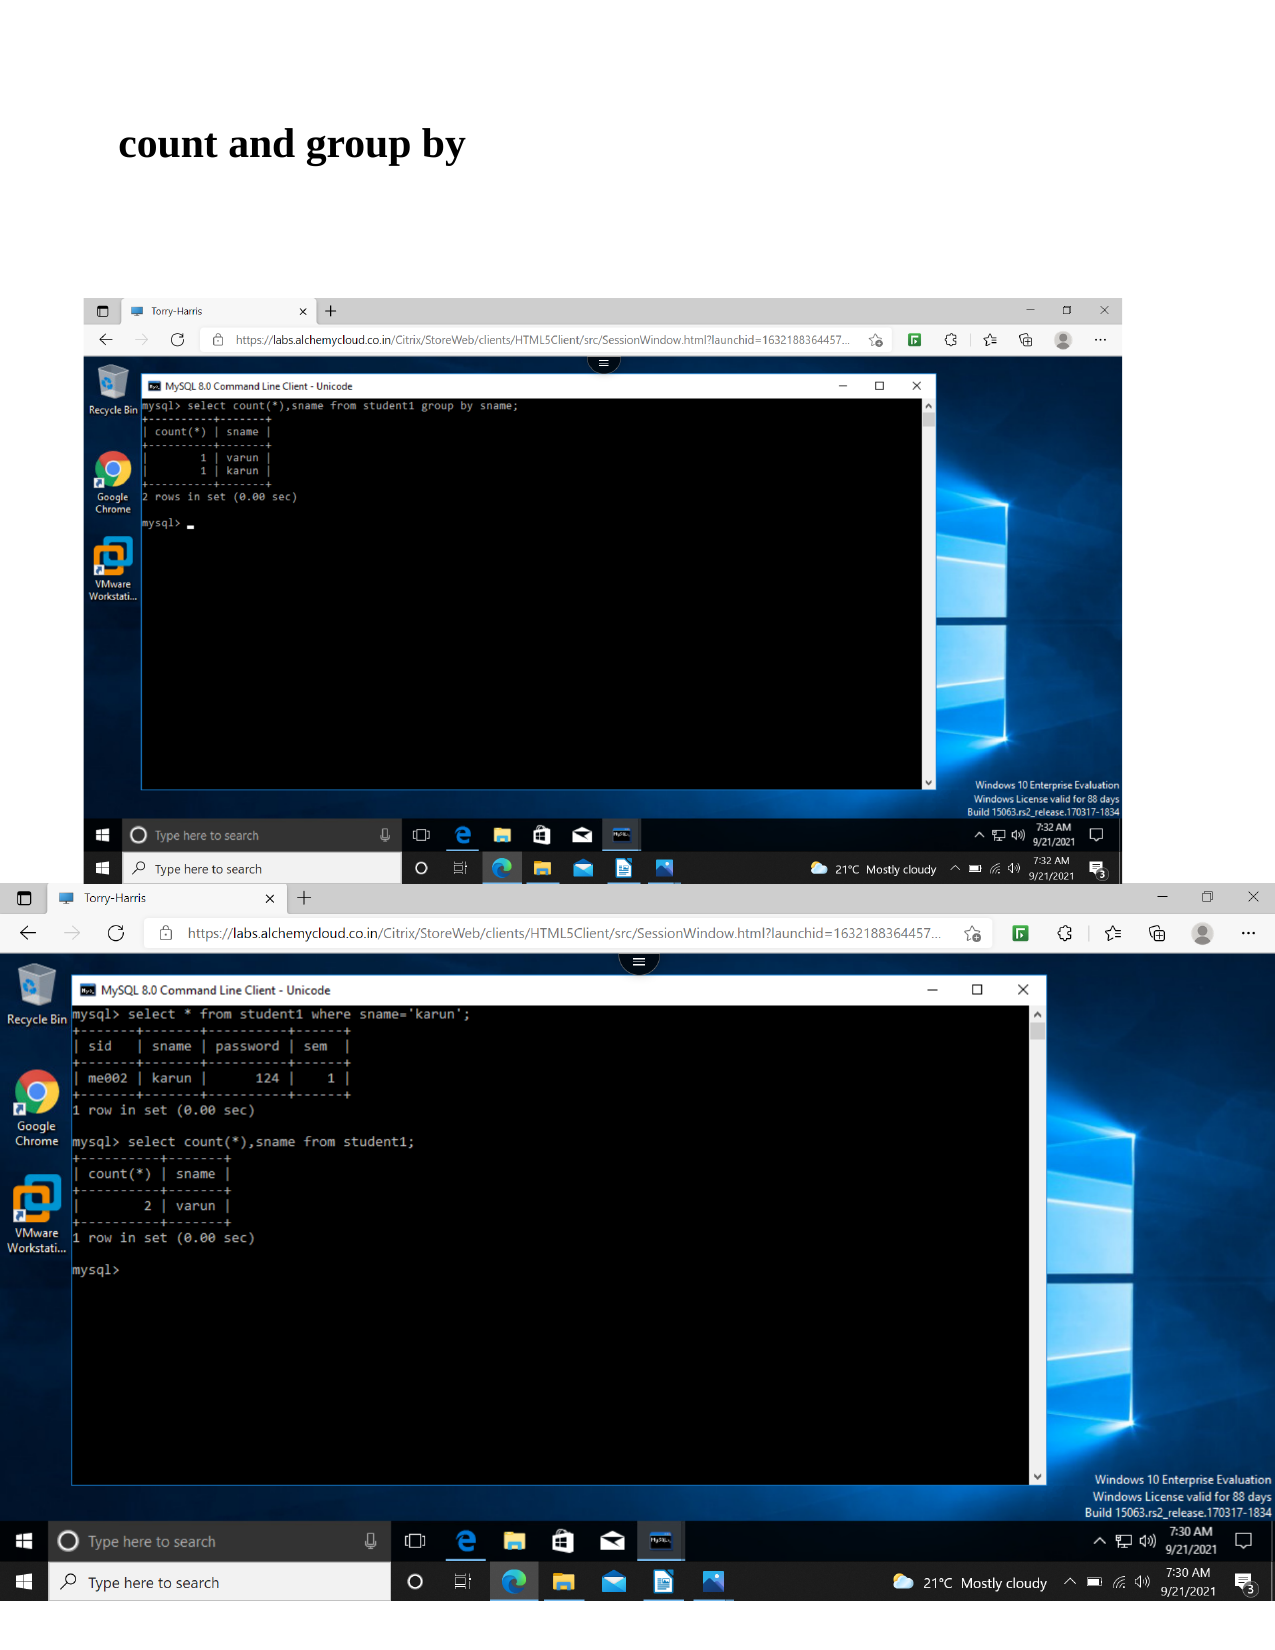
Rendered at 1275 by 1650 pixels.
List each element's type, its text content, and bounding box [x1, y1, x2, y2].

picture [0, 298, 1275, 1601]
text count and group by [118, 118, 1157, 166]
